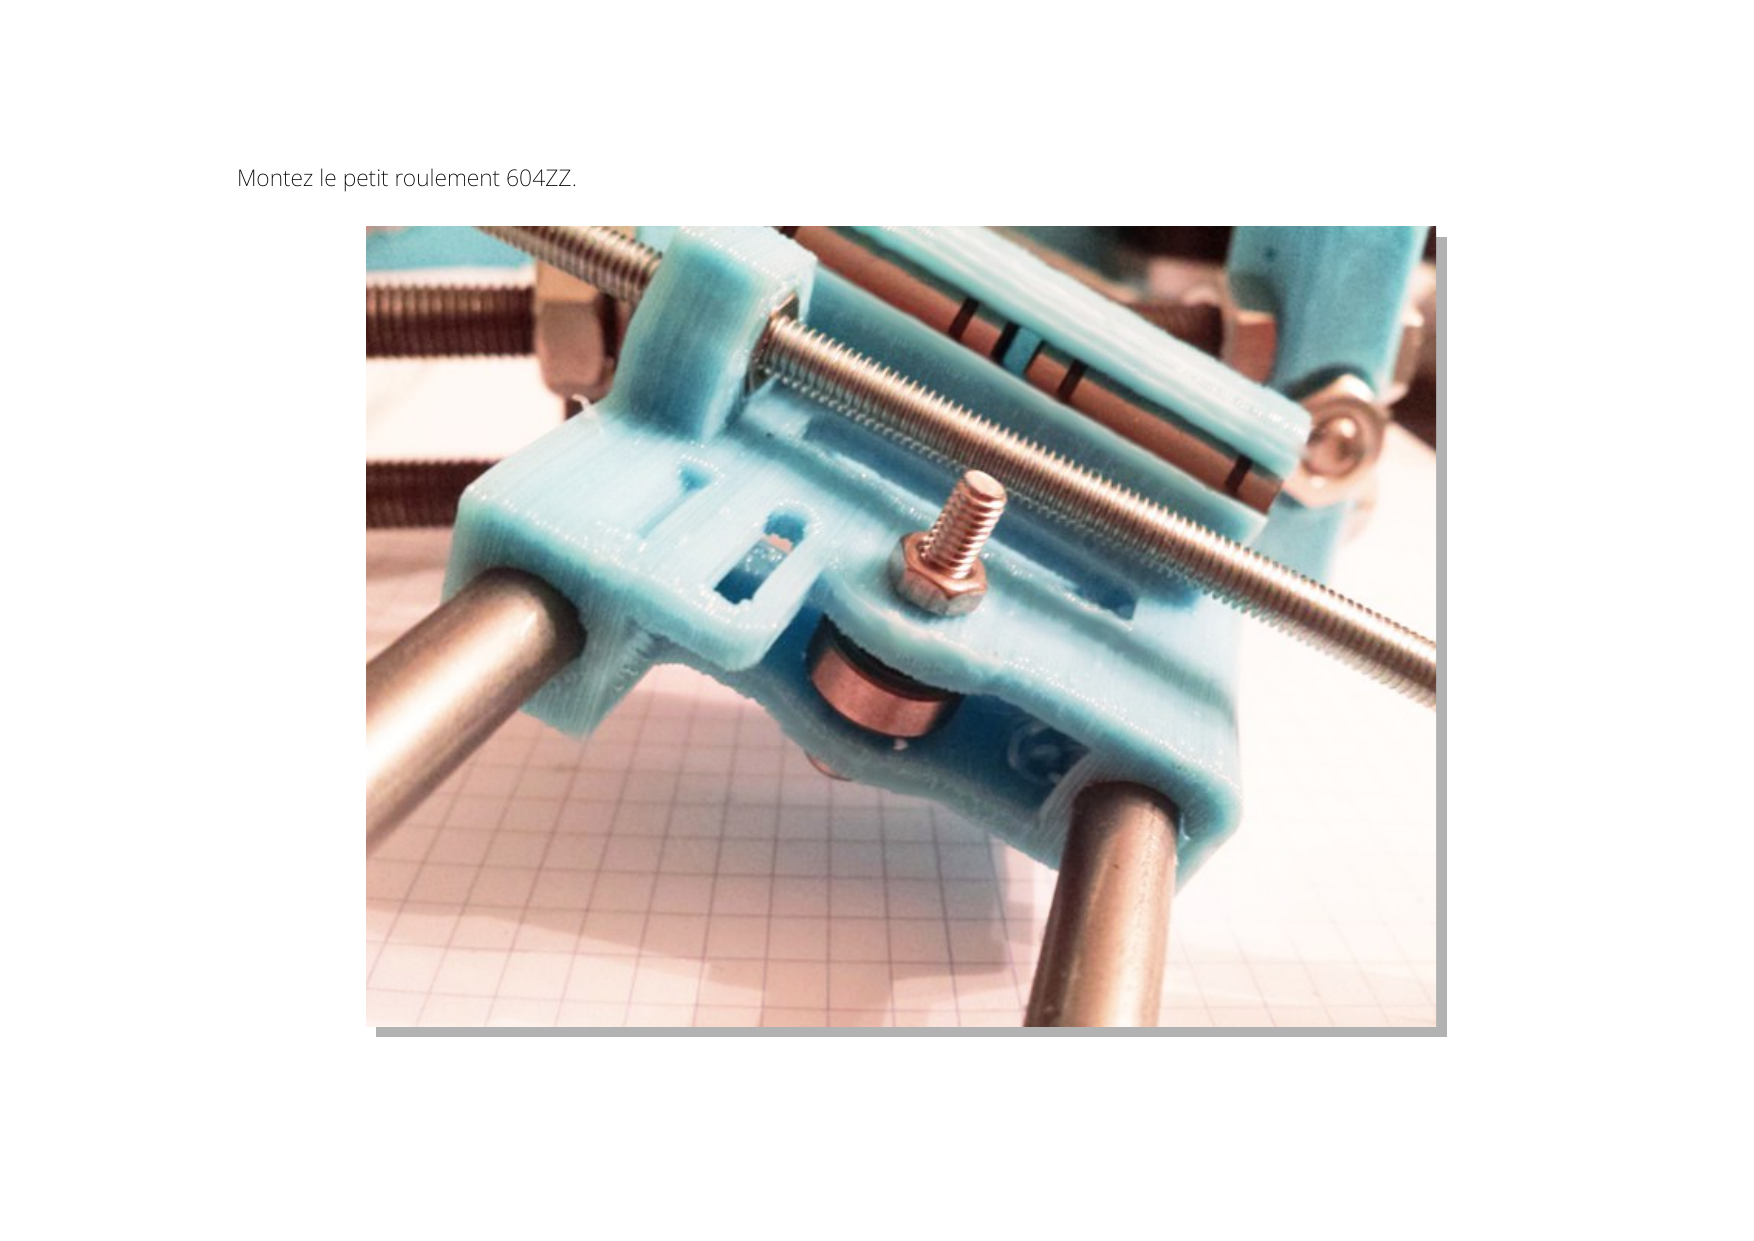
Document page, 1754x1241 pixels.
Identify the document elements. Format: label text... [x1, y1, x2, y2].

picture [366, 226, 1437, 1027]
text Montez le petit roulement 604ZZ. [118, 162, 1636, 193]
